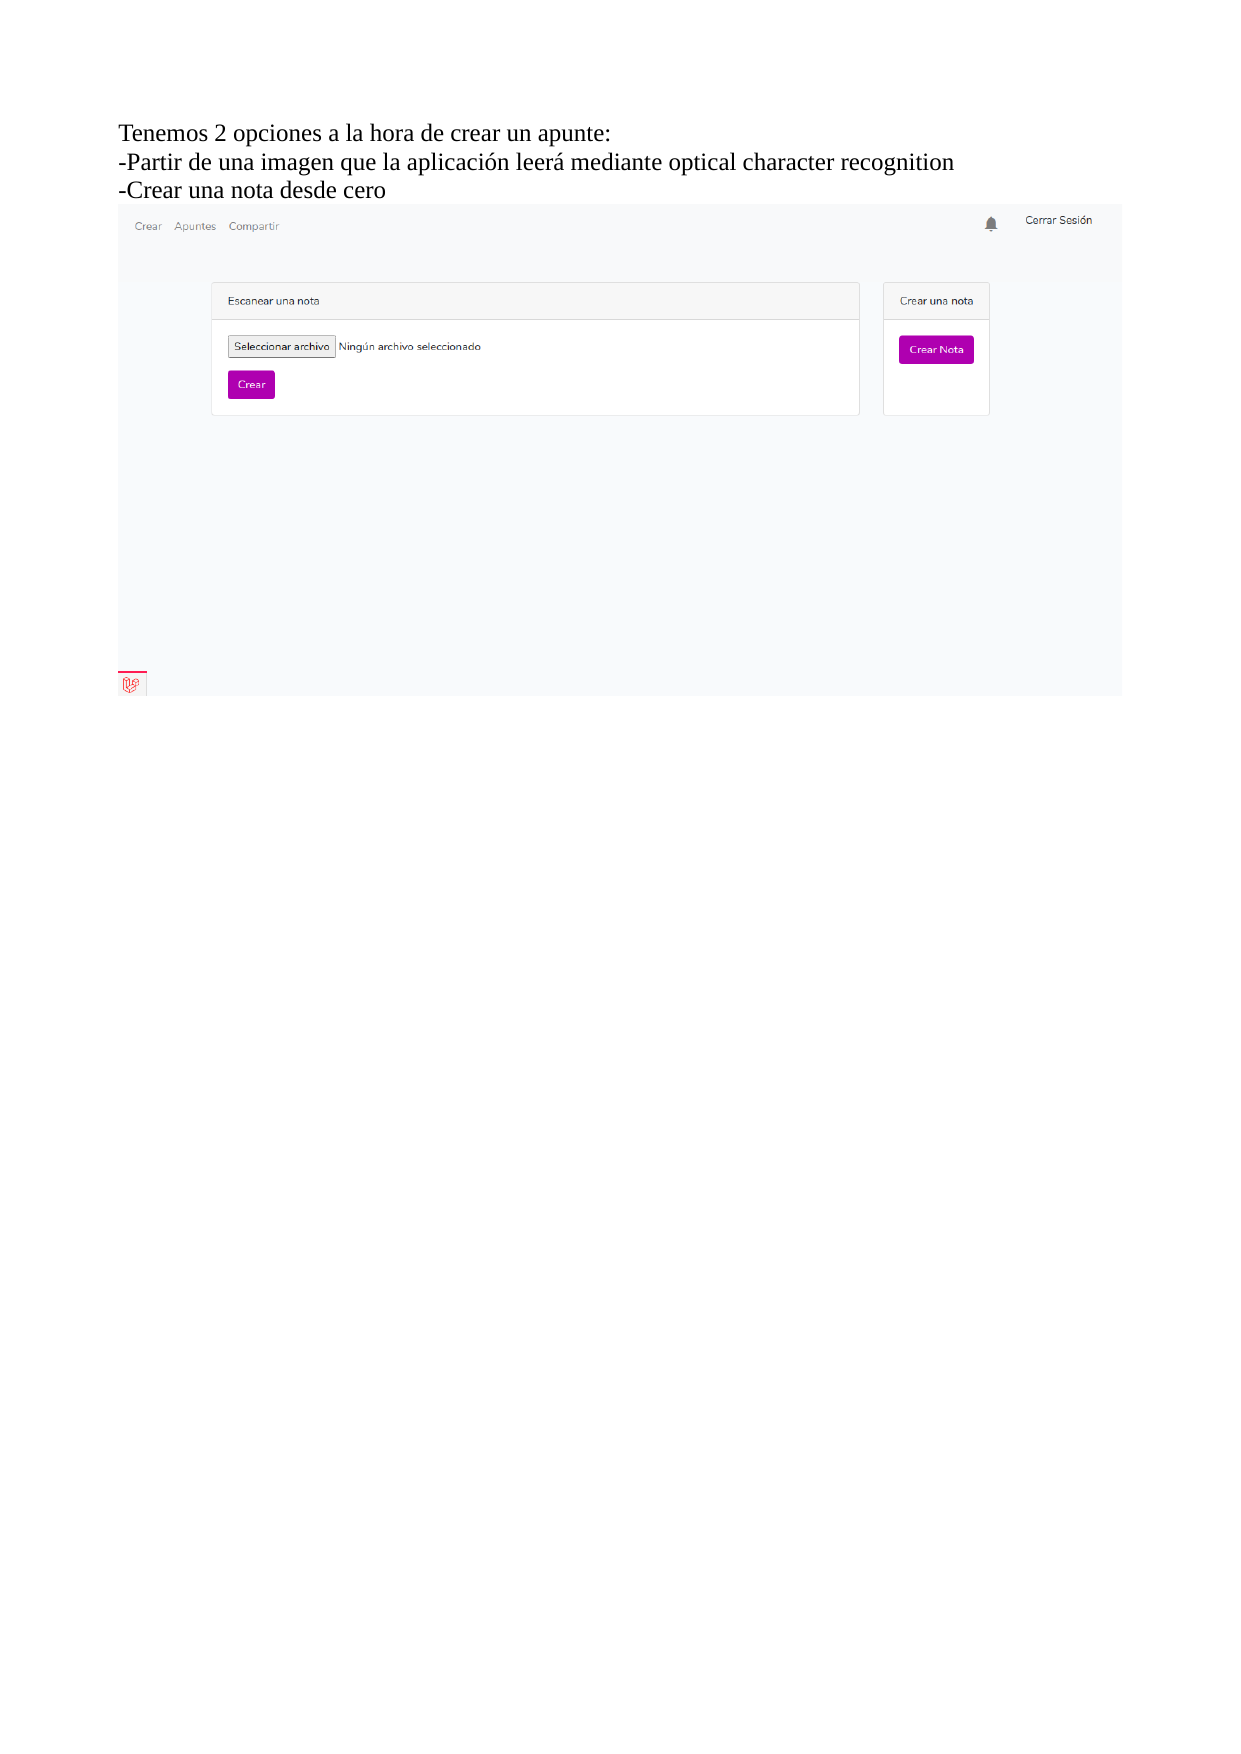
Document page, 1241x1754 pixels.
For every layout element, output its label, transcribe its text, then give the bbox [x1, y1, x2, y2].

text -Crear una nota desde cero [118, 176, 1122, 204]
picture [118, 204, 1123, 696]
text -Partir de una imagen que la aplicación leerá mediante optical character recognition [118, 147, 1122, 176]
text Tenemos 2 opciones a la hora de crear un apunte: [118, 118, 1122, 147]
